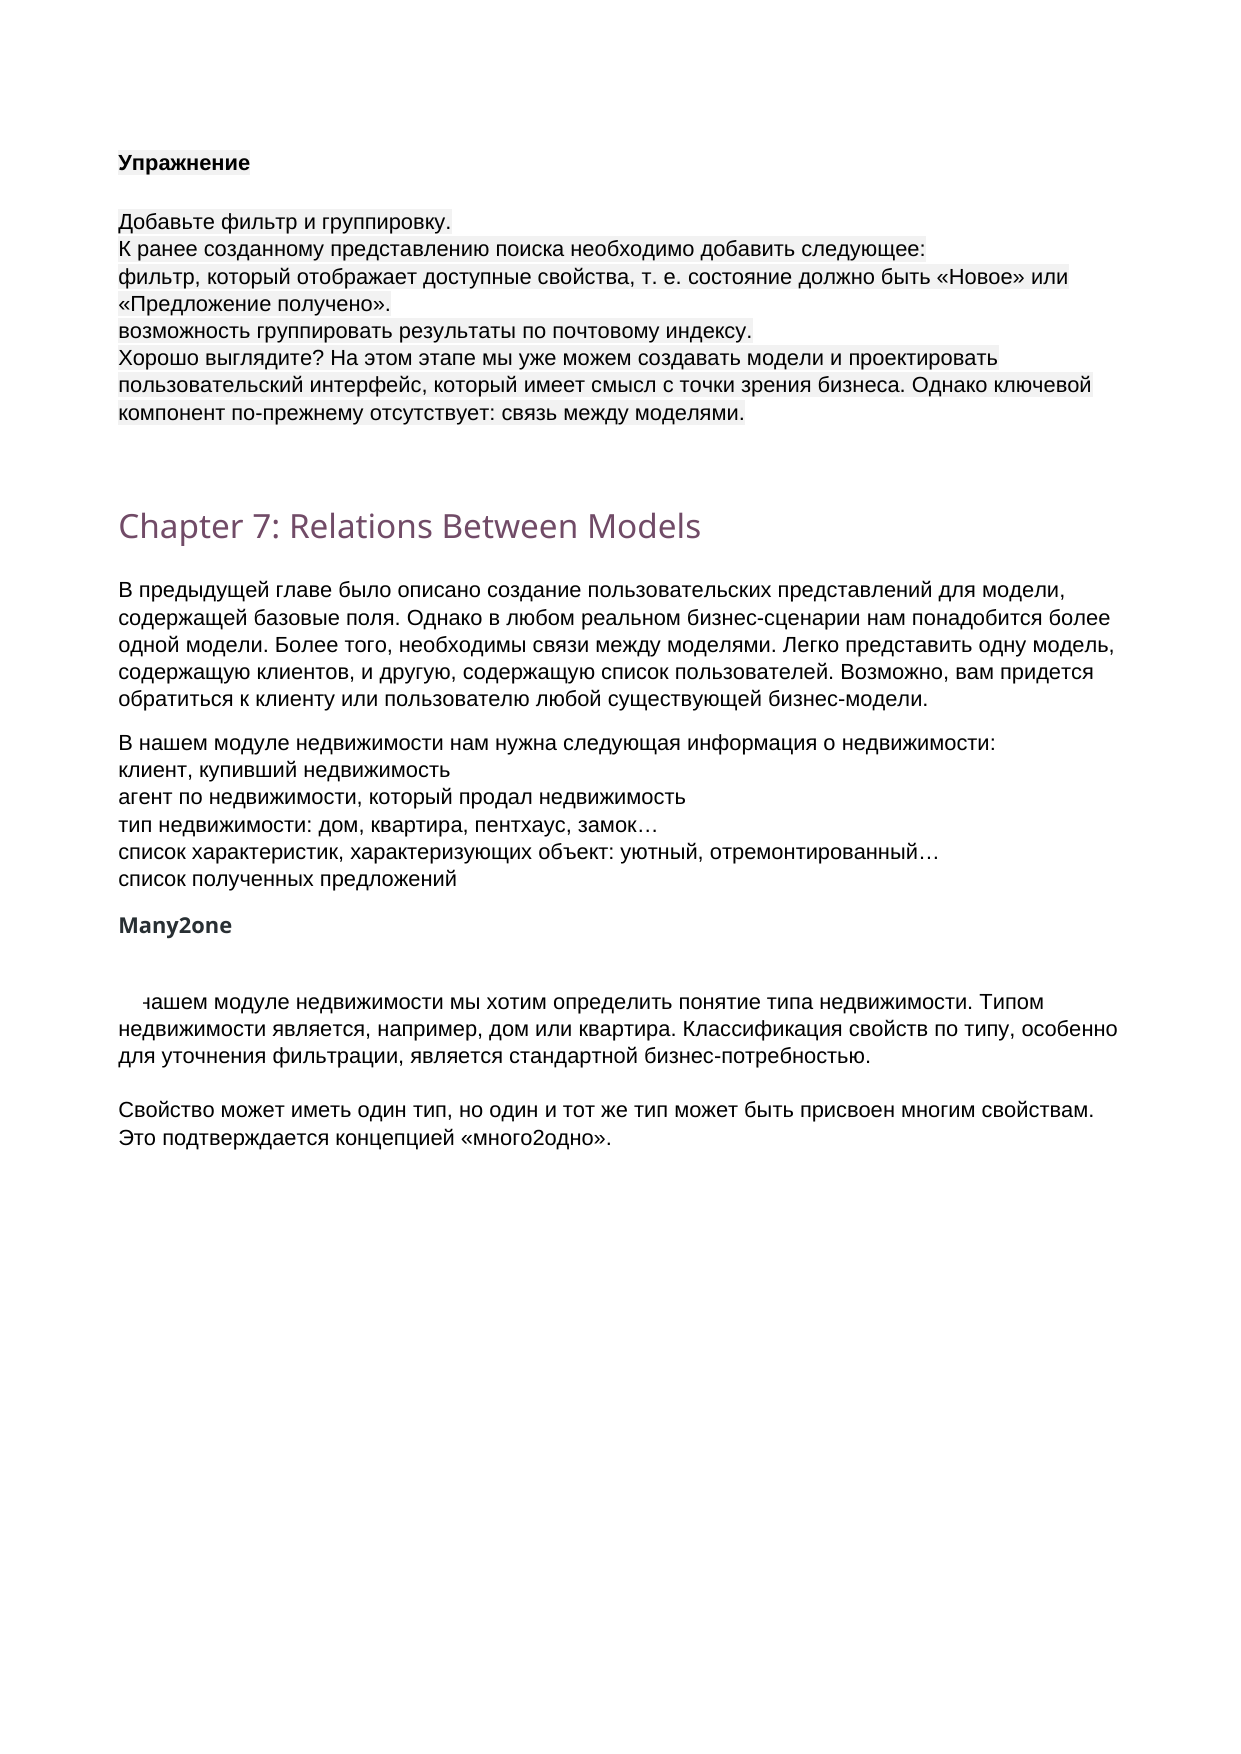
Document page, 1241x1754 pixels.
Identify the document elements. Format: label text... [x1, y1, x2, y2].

list Упражнение Добавьте фильтр и группировку. К ранее созданному представлению поиска необходимо добавить следующее: фильтр, который отображает доступные свойства, т. е. состояние должно быть «Новое» или «Предложение получено». возможность группировать результаты по почтовому индексу. Хорошо выглядите? На этом этапе мы уже можем создавать модели и проектировать пользовательский интерфейс, который имеет смысл с точки зрения бизнеса. Однако ключевой компонент по-прежнему отсутствует: связь между моделями. [118, 118, 1122, 425]
list В нашем модуле недвижимости нам нужна следующая информация о недвижимости: клиент, купивший недвижимость агент по недвижимости, который продал недвижимость тип недвижимости: дом, квартира, пентхаус, замок… список характеристик, характеризующих объект: уютный, отремонтированный… список полученных предложений [118, 730, 1122, 891]
subtitle Many2one [118, 910, 1122, 939]
list В предыдущей главе было описано создание пользовательских представлений для модели, содержащей базовые поля. Однако в любом реальном бизнес-сценарии нам понадобится более одной модели. Более того, необходимы связи между моделями. Легко представить одну модель, содержащую клиентов, и другую, содержащую список пользователей. Возможно, вам придется обратиться к клиенту или пользователю любой существующей бизнес-модели. [118, 577, 1122, 711]
text В нашем модуле недвижимости мы хотим определить понятие типа недвижимости. Типом недвижимости является, например, дом или квартира. Классификация свойств по типу, особенно для уточнения фильтрации, является стандартной бизнес-потребностью. Свойство может иметь один тип, но один и тот же тип может быть присвоен многим свойствам. Это подтверждается концепцией «много2одно». [118, 989, 1122, 1150]
subtitle Chapter 7: Relations Between Models [118, 503, 1122, 548]
